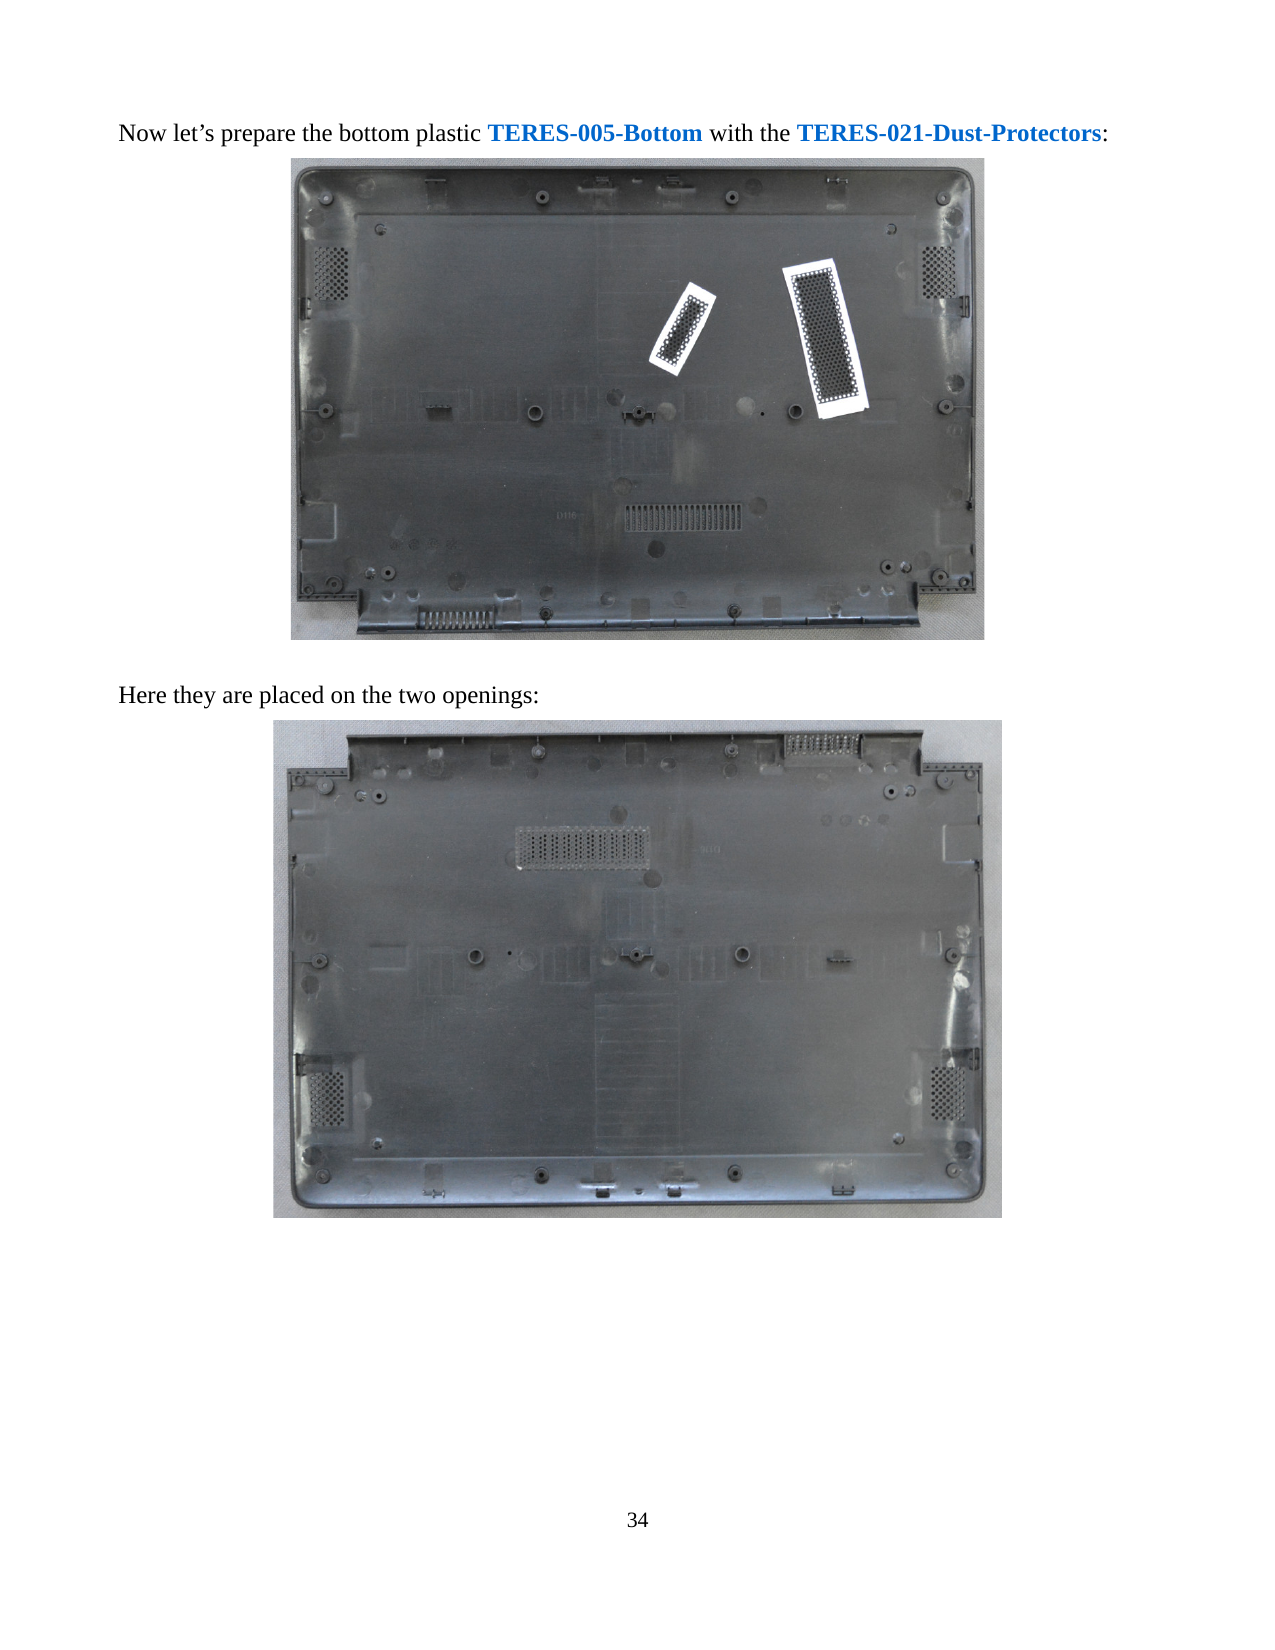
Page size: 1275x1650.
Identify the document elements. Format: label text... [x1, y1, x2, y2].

text Here they are placed on the two openings: [118, 680, 1157, 709]
picture [290, 158, 985, 640]
text Now let’s prepare the bottom plastic TERES-005-Bottom with the TERES-021-Dust-Protectors: [118, 118, 1157, 147]
picture [273, 720, 1002, 1218]
